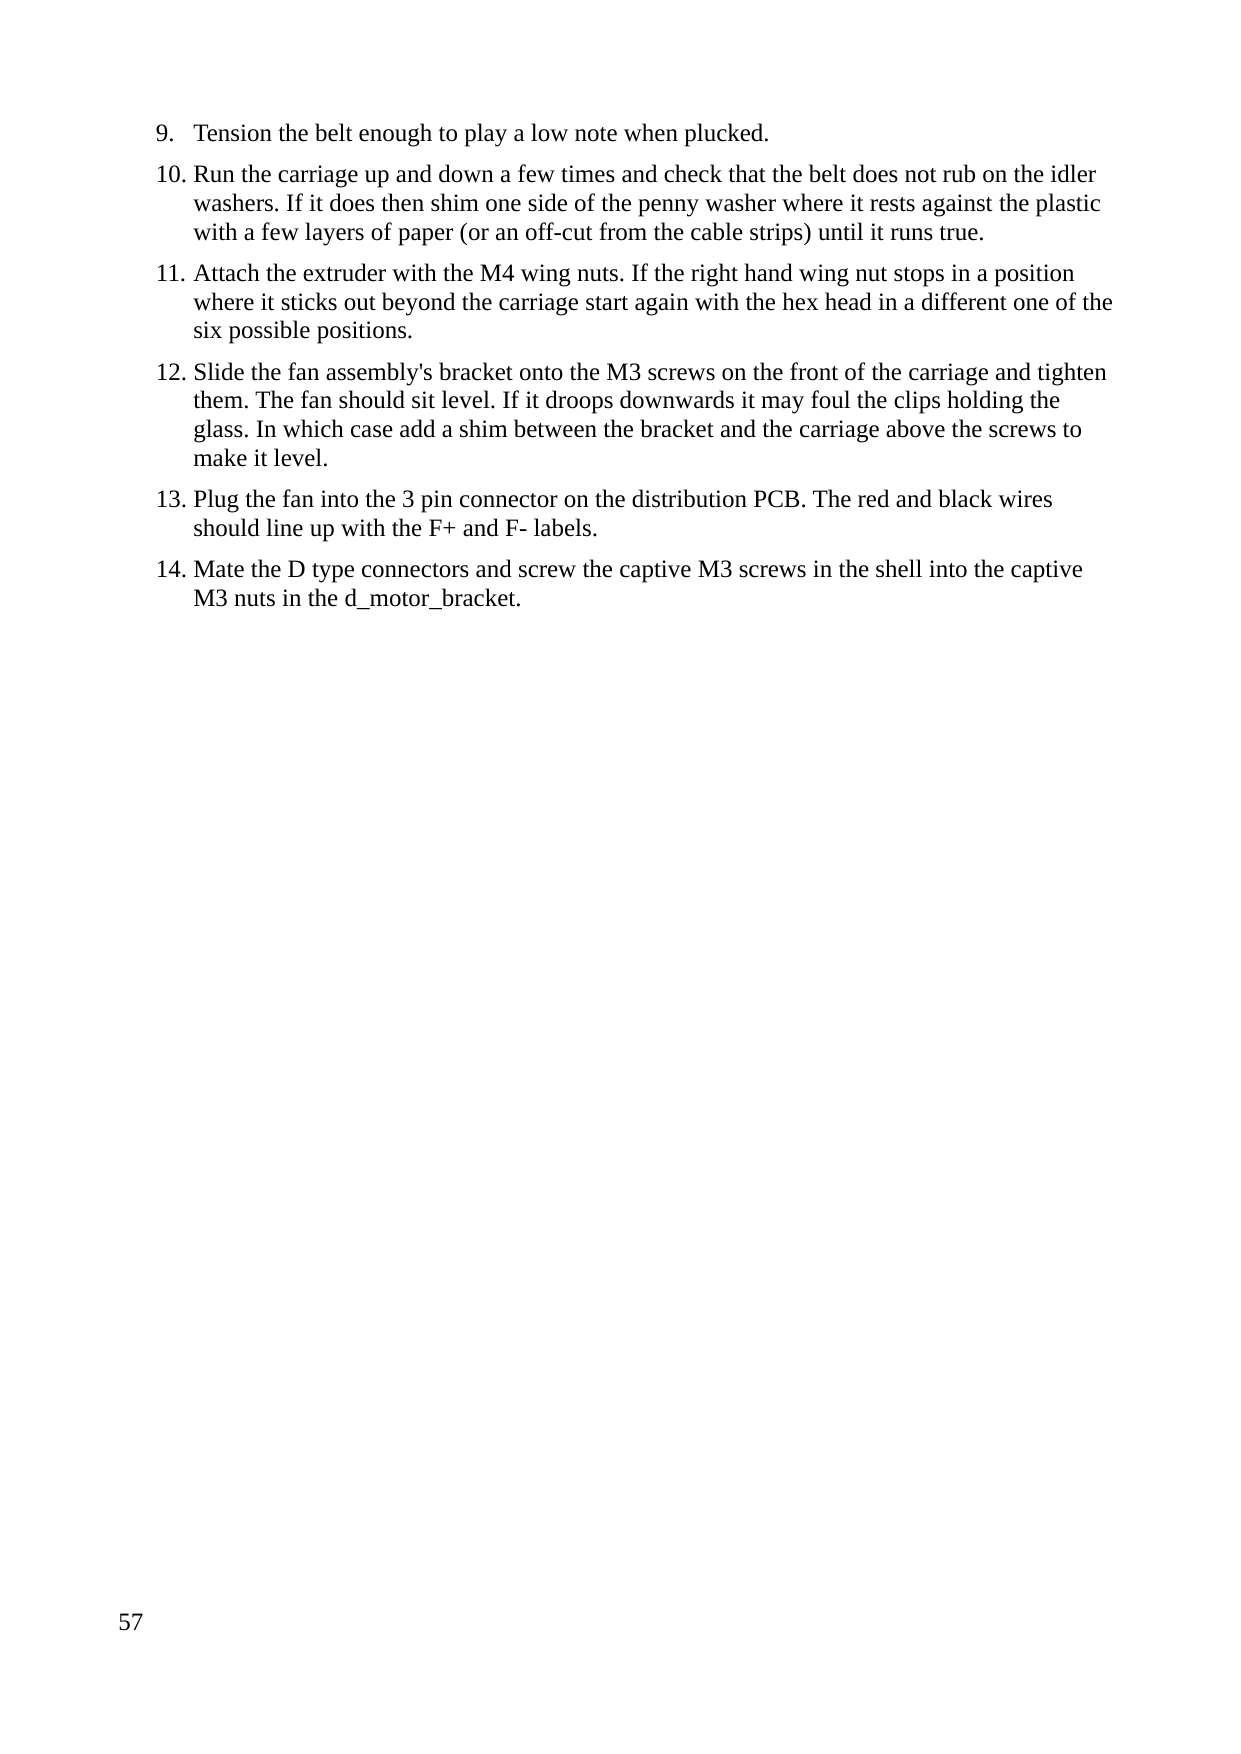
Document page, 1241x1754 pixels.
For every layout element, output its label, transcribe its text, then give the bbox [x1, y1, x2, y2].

list Mate the D type connectors and screw the captive M3 screws in the shell into the captive M3 nuts in the d_motor_bracket. [156, 554, 1122, 612]
list Plug the fan into the 3 pin connector on the distribution PCB. The red and black wires should line up with the F+ and F- labels. [156, 484, 1122, 542]
list Run the carriage up and down a few times and check that the belt does not rub on the idler washers. If it does then shim one side of the penny washer where it rests against the plastic with a few layers of paper (or an off-cut from the cable strips) until it runs true. [156, 159, 1122, 246]
list Slide the fan assembly's bracket onto the M3 screws on the front of the carriage and tighten them. The fan should sit level. If it droops downwards it may foul the clips holding the glass. In which case add a shim between the bracket and the carriage above the screws to make it level. [156, 357, 1122, 472]
list Attach the extruder with the M4 wing nuts. If the right hand wing nut stops in a position where it sticks out beyond the carriage start again with the hex head in a different one of the six possible positions. [156, 258, 1122, 344]
list Tension the belt enough to play a low note when plucked. [156, 118, 1122, 147]
